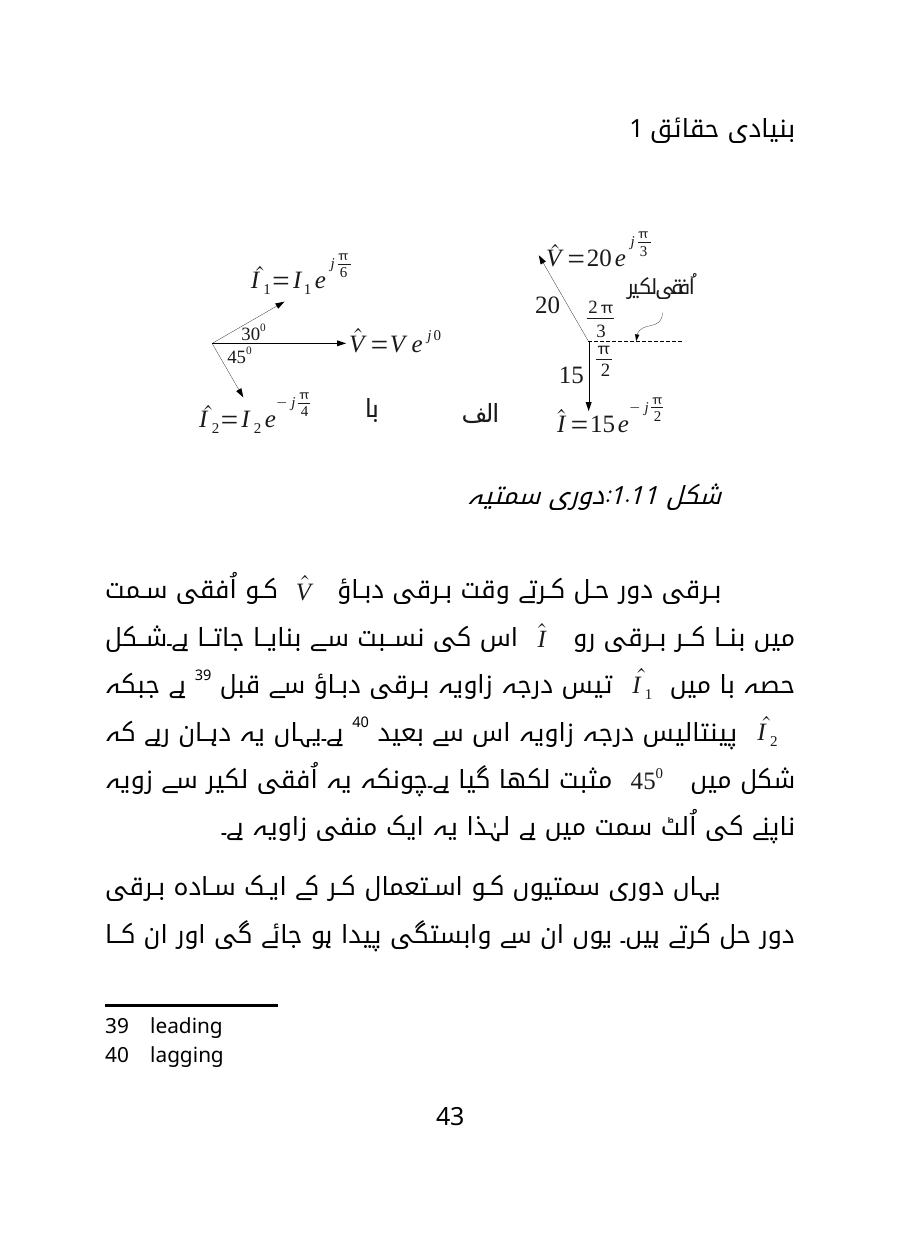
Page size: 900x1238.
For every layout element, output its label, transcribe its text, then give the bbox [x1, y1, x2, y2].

text یہاں دوری سمتیوں کو استعمال کر کے ایک سادہ برقی دور حل کرتے ہیں۔ یوں ان سے وابستگی پیدا ہو جائے گی اور ان کا استعمال بھی سیکھ لیں گے۔ [105, 863, 795, 958]
text lagging [105, 1040, 795, 1068]
text leading [105, 1012, 795, 1040]
text شکل 1.11:دوری سمتیہ [179, 195, 721, 520]
text برقی دور حل کرتے وقت برقی دباؤ کو اُفقی سمت میں بنا کر برقی رو اس کی نسبت سے بنایا جاتا ہے۔شکل حصہ با میںتیس درجہ زاویہ برقی دباؤ سے قبل ہے جبکہ پینتالیس درجہ زاویہ اس سے بعید ہے۔یہاں یہ دہان رہے کہ شکل میں مثبت لکھا گیا ہے۔چونکہ یہ اُفقی لکیر سے زویہ ناپنے کی اُلٹ سمت میں ہے لہٰذا یہ ایک منفی زاویہ ہے۔ [105, 567, 795, 851]
